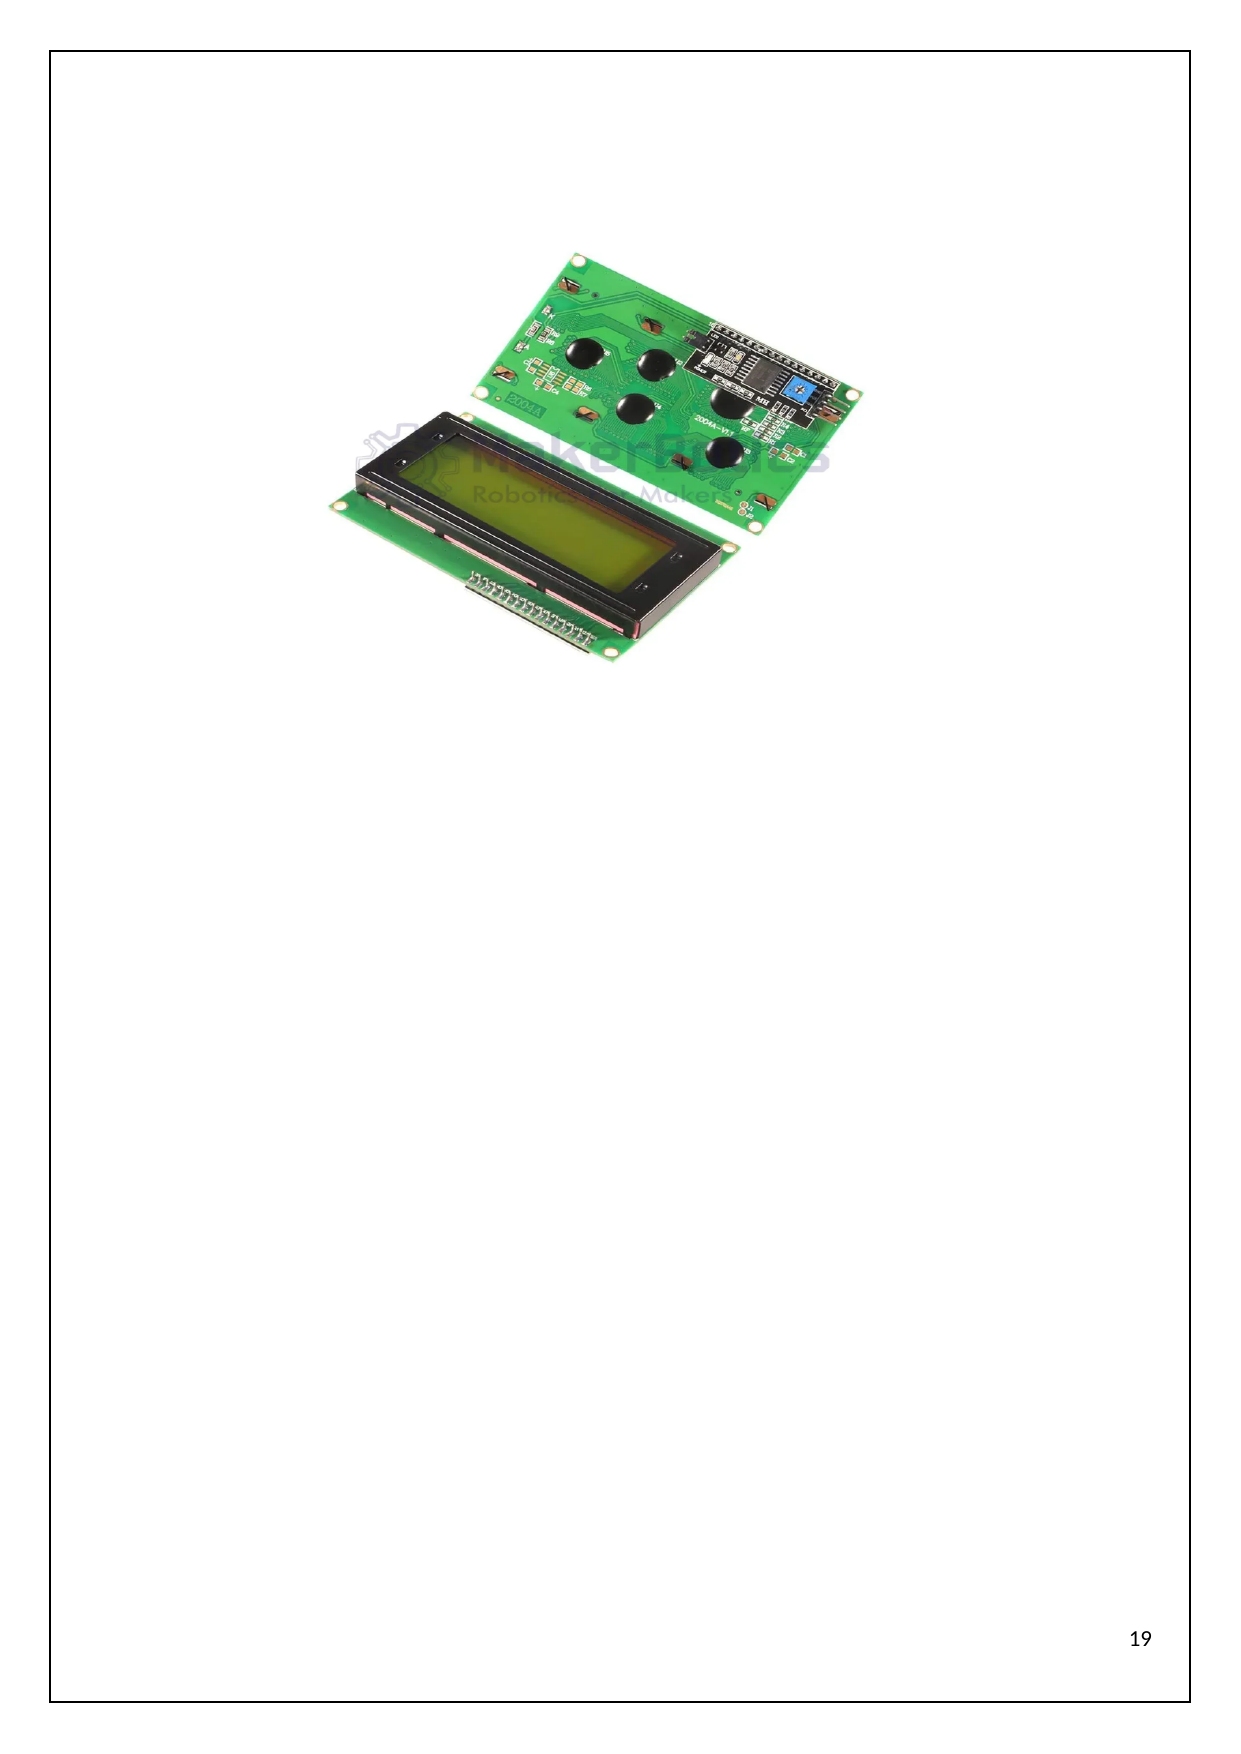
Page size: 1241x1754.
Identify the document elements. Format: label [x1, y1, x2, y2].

picture [306, 222, 884, 692]
